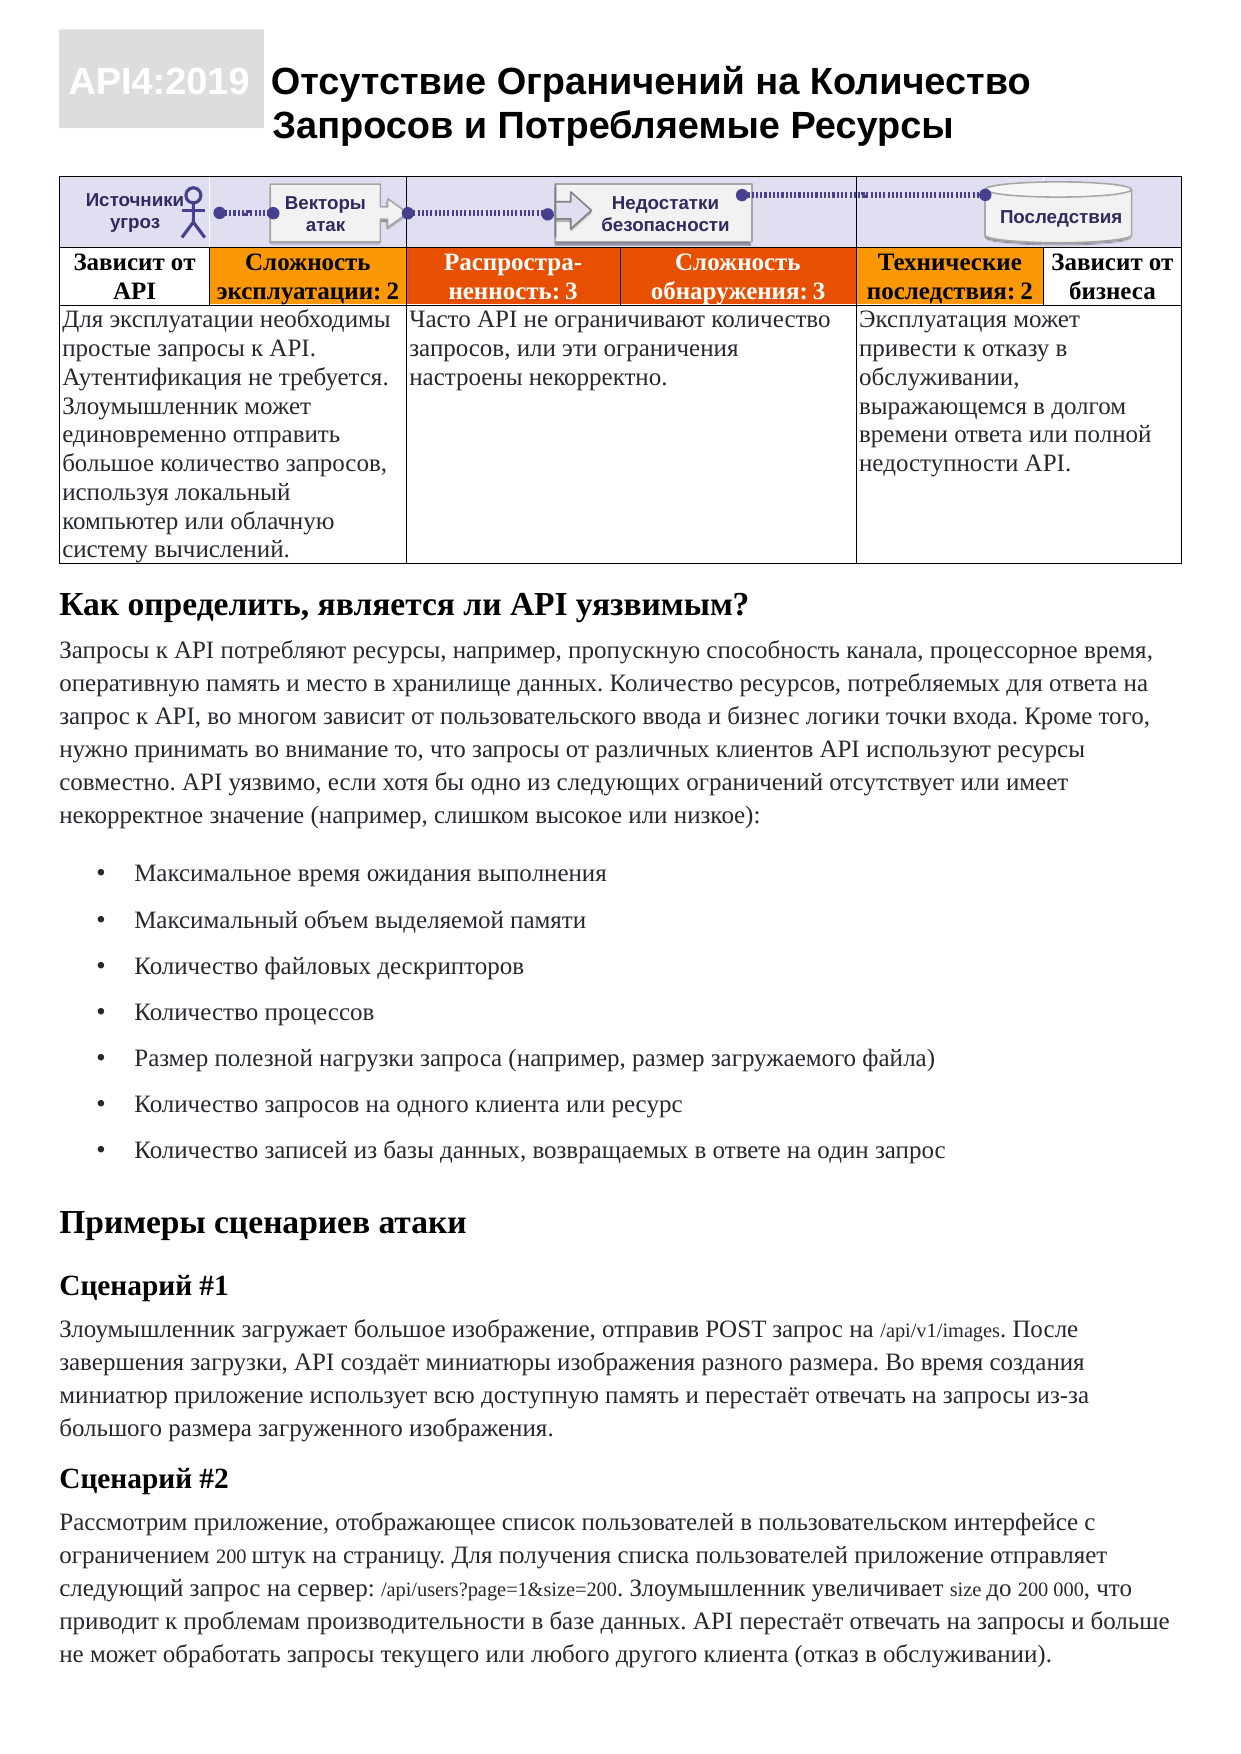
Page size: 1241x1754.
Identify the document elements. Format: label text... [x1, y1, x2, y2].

list Максимальное время ожидания выполнения [97, 858, 1181, 887]
table_header [857, 177, 1043, 247]
table_cell Зависит от API [60, 248, 209, 304]
list Максимальный объем выделяемой памяти [97, 905, 1181, 933]
subtitle Сценарий #1 [59, 1268, 1181, 1302]
table_cell Распростра-ненность: 3 [407, 248, 620, 304]
text Злоумышленник загружает большое изображение, отправив POST запрос на /api/v1/images. После завершения загрузки, API создаёт миниатюры изображения разного размера. Во время создания миниатюр приложение использует всю доступную память и перестаёт отвечать на запросы из-за большого размера загруженного изображения. [59, 1314, 1181, 1442]
subtitle Сценарий #2 [59, 1461, 1181, 1495]
list Количество запросов на одного клиента или ресурс [97, 1089, 1181, 1118]
table_cell Технические последствия: 2 [857, 248, 1043, 304]
list Количество процессов [97, 997, 1181, 1026]
table_cell Зависит от бизнеса [1044, 248, 1181, 304]
subtitle Примеры сценариев атаки [59, 1202, 1181, 1241]
table_header [210, 177, 406, 247]
table_cell Сложность эксплуатации: 2 [210, 248, 406, 304]
table_cell Для эксплуатации необходимы простые запросы к API. Аутентификация не требуется. Злоумышленник может единовременно отправить большое количество запросов, используя локальный компьютер или облачную систему вычислений. [60, 306, 406, 563]
text Запросы к API потребляют ресурсы, например, пропускную способность канала, процессорное время, оперативную память и место в хранилище данных. Количество ресурсов, потребляемых для ответа на запрос к API, во многом зависит от пользовательского ввода и бизнес логики точки входа. Кроме того, нужно принимать во внимание то, что запросы от различных клиентов API используют ресурсы совместно. API уязвимо, если хотя бы одно из следующих ограничений отсутствует или имеет некорректное значение (например, слишком высокое или низкое): [59, 635, 1181, 829]
subtitle Как определить, является ли API уязвимым? [59, 584, 1181, 623]
table_header [407, 177, 620, 247]
table_header [620, 177, 856, 247]
table_cell Эксплуатация может привести к отказу в обслуживании, выражающемся в долгом времени ответа или полной недоступности API. [857, 306, 1181, 563]
text Рассмотрим приложение, отображающее список пользователей в пользовательском интерфейсе с ограничением 200 штук на страницу. Для получения списка пользователей приложение отправляет следующий запрос на сервер: /api/users?page=1&size=200. Злоумышленник увеличивает size до 200 000, что приводит к проблемам производительности в базе данных. API перестаёт отвечать на запросы и больше не может обработать запросы текущего или любого другого клиента (отказ в обслуживании). [59, 1507, 1181, 1668]
table_header [1044, 177, 1181, 247]
table_header [60, 177, 209, 247]
table_cell Часто API не ограничивают количество запросов, или эти ограничения настроены некорректно. [407, 306, 856, 563]
list Количество файловых дескрипторов [97, 951, 1181, 979]
list Количество записей из базы данных, возвращаемых в ответе на один запрос [97, 1135, 1181, 1164]
table_cell Сложность обнаружения: 3 [621, 248, 856, 304]
list Размер полезной нагрузки запроса (например, размер загружаемого файла) [97, 1043, 1181, 1072]
